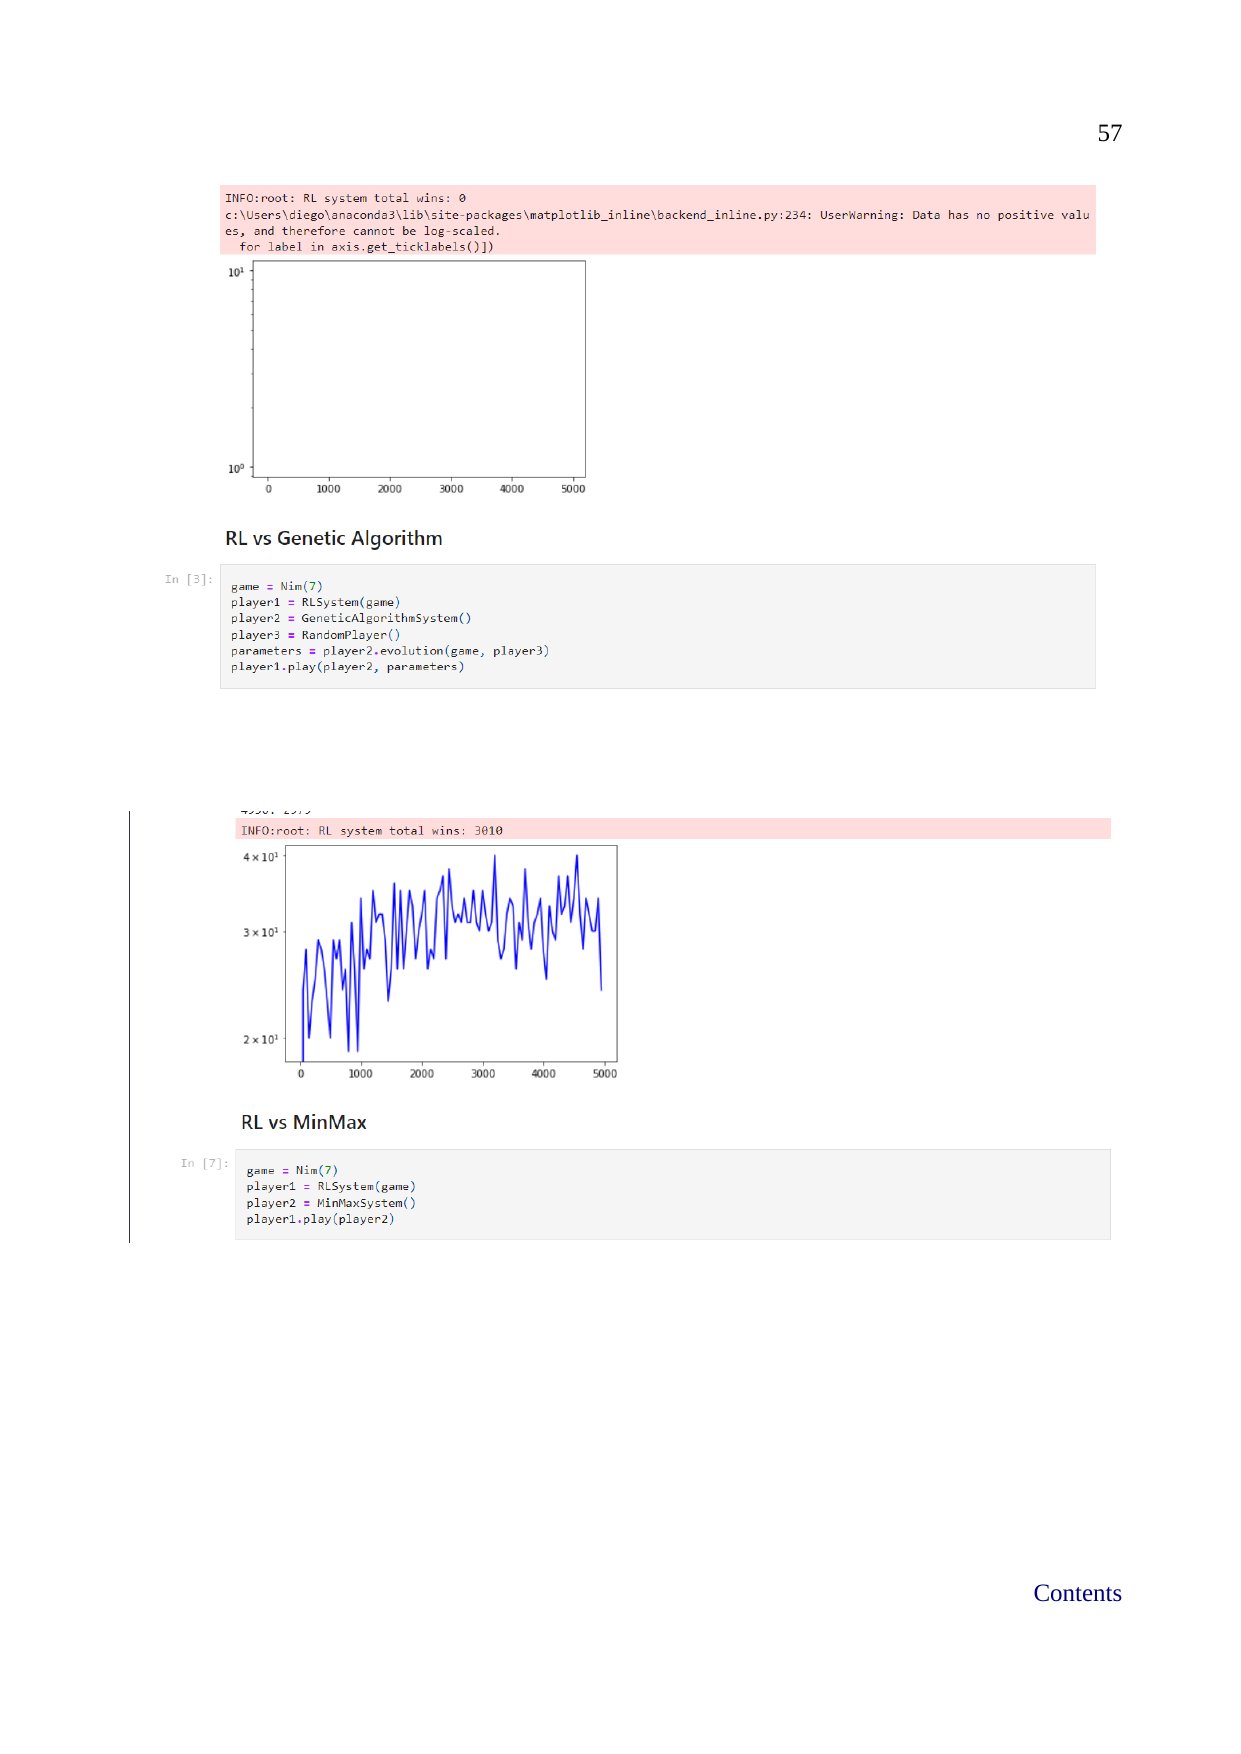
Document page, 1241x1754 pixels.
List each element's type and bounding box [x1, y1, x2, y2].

picture [129, 811, 1133, 1243]
picture [114, 185, 1119, 693]
